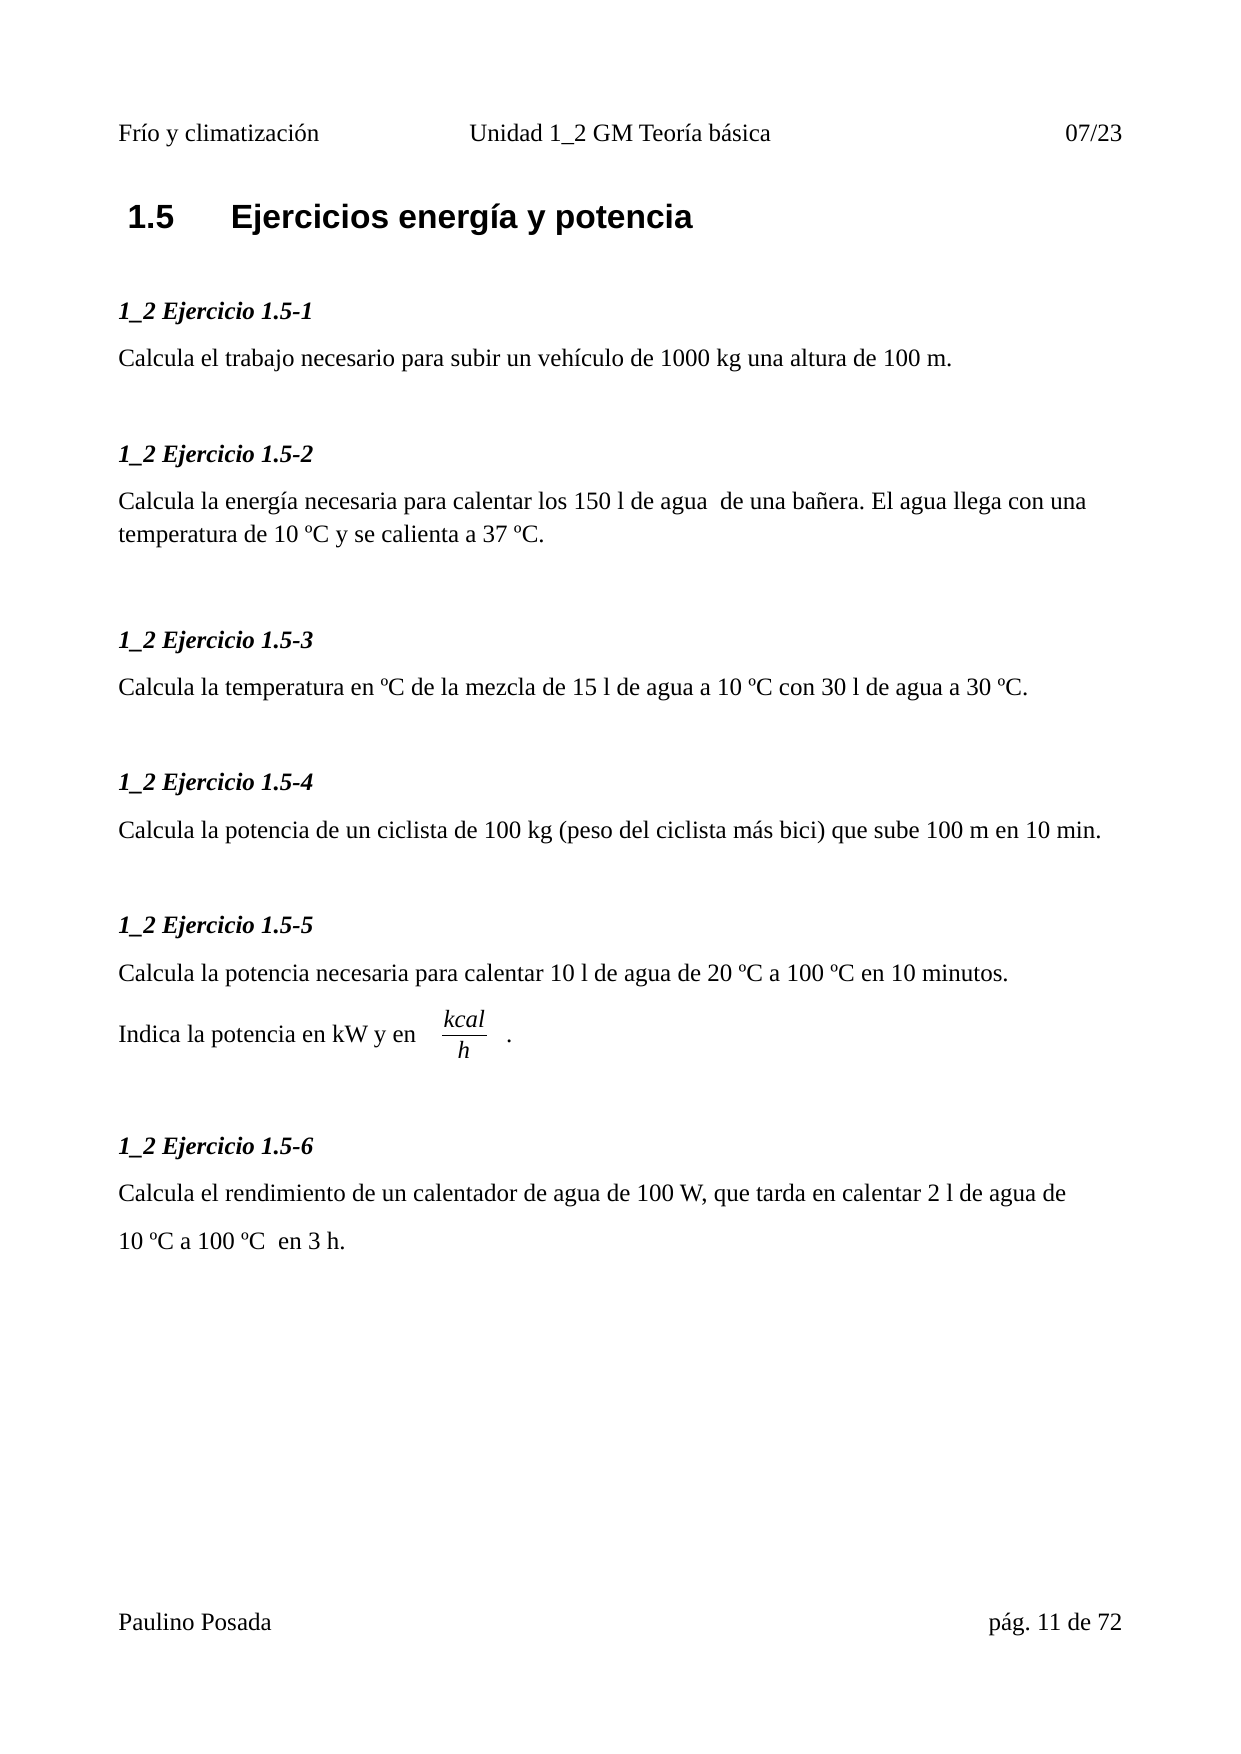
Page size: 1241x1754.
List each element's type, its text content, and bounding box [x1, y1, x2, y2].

text Calcula el rendimiento de un calentador de agua de 100 W, que tarda en calentar 2 l de agua de [118, 1178, 1122, 1207]
text Calcula la potencia de un ciclista de 100 kg (peso del ciclista más bici) que sube 100 m en 10 min. [118, 815, 1122, 844]
text Calcula la temperatura en ºC de la mezcla de 15 l de agua a 10 ºC con 30 l de agua a 30 ºC. [118, 672, 1122, 701]
text 1_2 Ejercicio 1.5-4 [118, 767, 1122, 796]
text Calcula el trabajo necesario para subir un vehículo de 1000 kg una altura de 100 m. [118, 343, 1122, 372]
text 1_2 Ejercicio 1.5-2 [118, 439, 1122, 467]
text 1_2 Ejercicio 1.5-5 [118, 910, 1122, 939]
text 1_2 Ejercicio 1.5-6 [118, 1131, 1122, 1160]
text 1_2 Ejercicio 1.5-1 [118, 296, 1122, 325]
text 1_2 Ejercicio 1.5-3 [118, 625, 1122, 653]
text 10 ºC a 100 ºC en 3 h. [118, 1226, 1122, 1255]
subtitle Ejercicios energía y potencia [118, 197, 1122, 236]
text Calcula la potencia necesaria para calentar 10 l de agua de 20 ºC a 100 ºC en 10 minutos. [118, 958, 1122, 987]
text Calcula la energía necesaria para calentar los 150 l de agua de una bañera. El agua llega con una temperatura de 10 ºC y se calienta a 37 ºC. [118, 486, 1122, 548]
text Indica la potencia en kW y en . [118, 1006, 1122, 1064]
